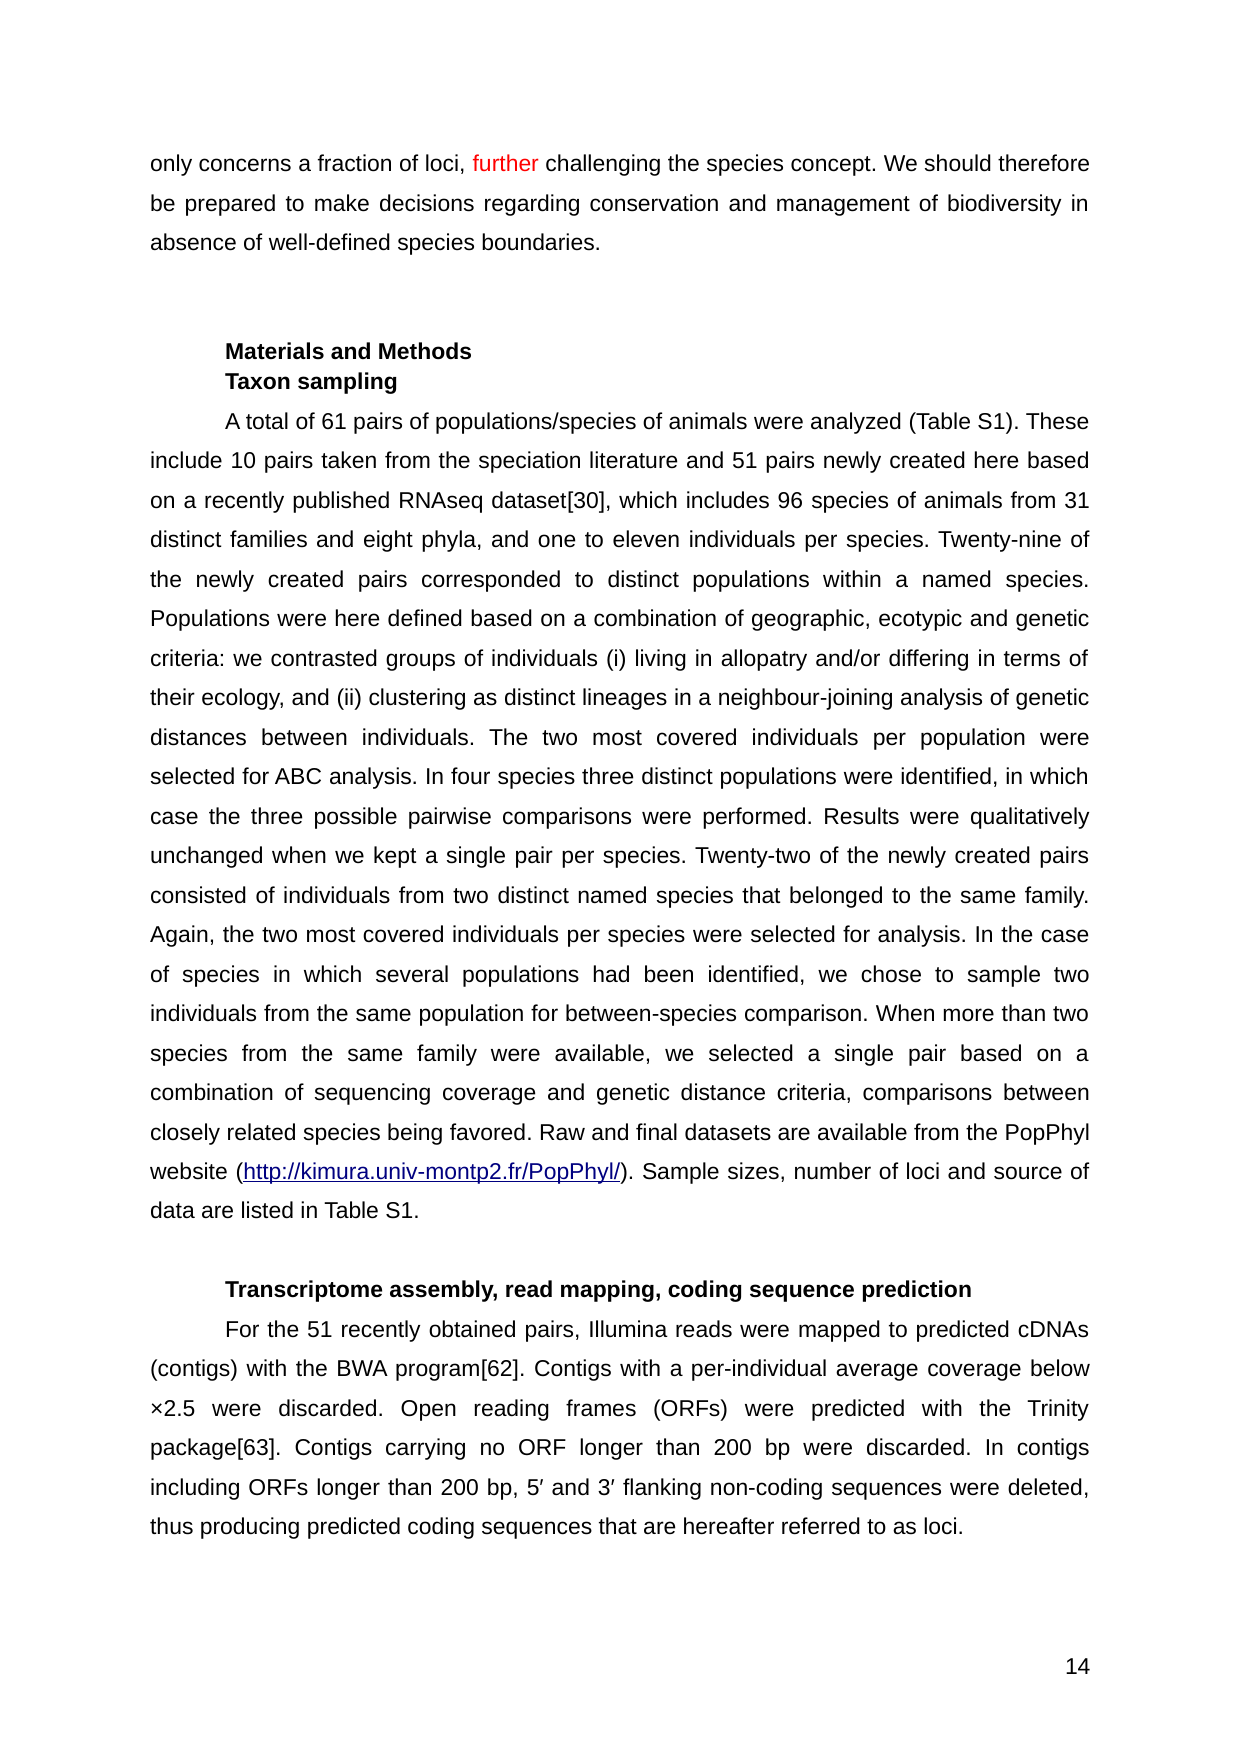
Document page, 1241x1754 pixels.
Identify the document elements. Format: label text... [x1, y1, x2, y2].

text For the 51 recently obtained pairs, Illumina reads were mapped to predicted cDNAs (contigs) with the BWA program[62]. Contigs with a per-individual average coverage below ×2.5 were discarded. Open reading frames (ORFs) were predicted with the Trinity package[63]. Contigs carrying no ORF longer than 200 bp were discarded. In contigs including ORFs longer than 200 bp, 5′ and 3′ flanking non-coding sequences were deleted, thus producing predicted coding sequences that are hereafter referred to as loci. [150, 1316, 1090, 1539]
text A total of 61 pairs of populations/species of animals were analyzed (Table S1). These include 10 pairs taken from the speciation literature and 51 pairs newly created here based on a recently published RNAseq dataset[30], which includes 96 species of animals from 31 distinct families and eight phyla, and one to eleven individuals per species. Twenty-nine of the newly created pairs corresponded to distinct populations within a named species. Populations were here defined based on a combination of geographic, ecotypic and genetic criteria: we contrasted groups of individuals (i) living in allopatry and/or differing in terms of their ecology, and (ii) clustering as distinct lineages in a neighbour-joining analysis of genetic distances between individuals. The two most covered individuals per population were selected for ABC analysis. In four species three distinct populations were identified, in which case the three possible pairwise comparisons were performed. Results were qualitatively unchanged when we kept a single pair per species. Twenty-two of the newly created pairs consisted of individuals from two distinct named species that belonged to the same family. Again, the two most covered individuals per species were selected for analysis. In the case of species in which several populations had been identified, we chose to sample two individuals from the same population for between-species comparison. When more than two species from the same family were available, we selected a single pair based on a combination of sequencing coverage and genetic distance criteria, comparisons between closely related species being favored. Raw and final datasets are available from the PopPhyl website (http://kimura.univ-montp2.fr/PopPhyl/). Sample sizes, number of loci and source of data are listed in Table S1. [150, 408, 1090, 1224]
text only concerns a fraction of loci, further challenging the species concept. We should therefore be prepared to make decisions regarding conservation and management of biodiversity in absence of well-defined species boundaries. [150, 150, 1090, 255]
text Taxon sampling [150, 368, 1090, 395]
text Transcriptome assembly, read mapping, coding sequence prediction [150, 1276, 1090, 1303]
text Materials and Methods [150, 338, 1090, 364]
